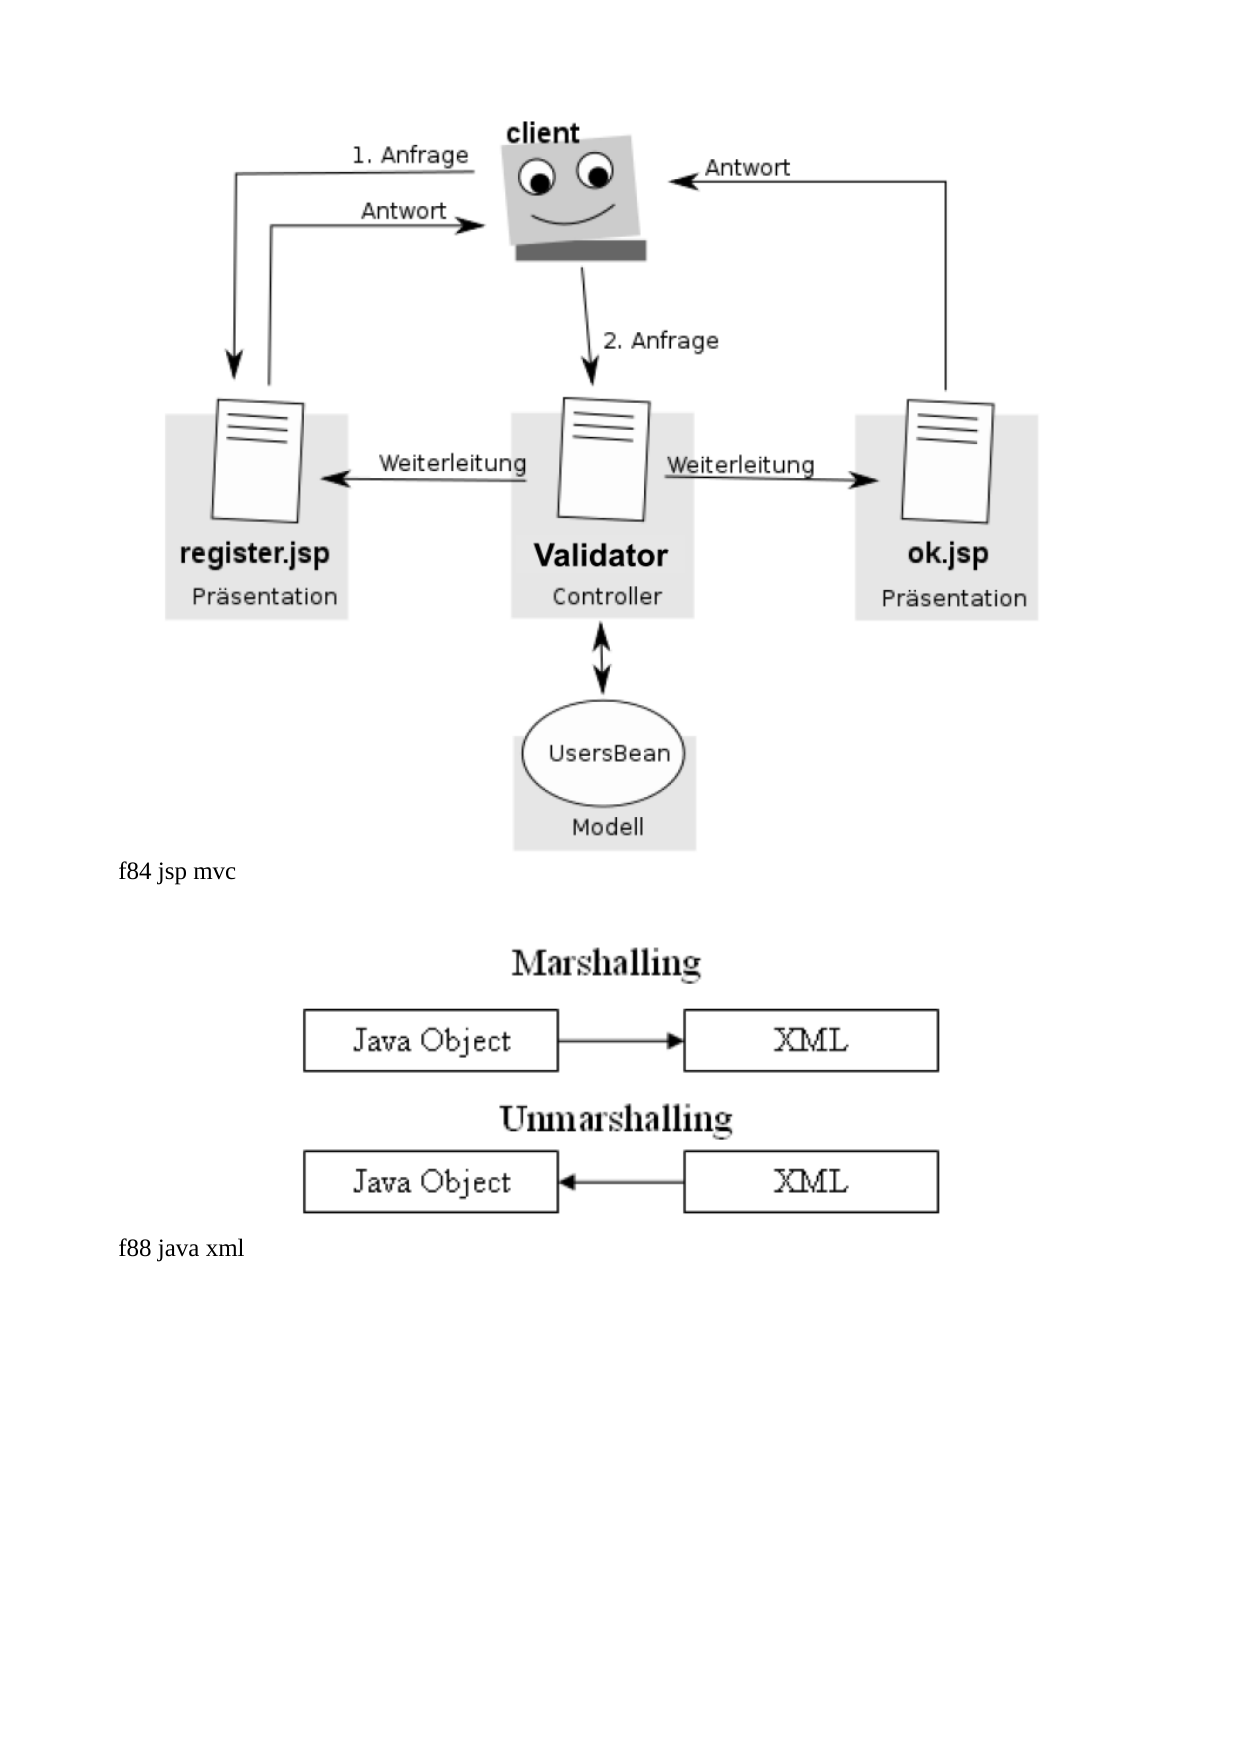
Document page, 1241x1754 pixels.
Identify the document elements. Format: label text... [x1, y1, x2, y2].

picture [118, 118, 1122, 856]
text f88 java xml [118, 913, 1122, 1262]
picture [288, 913, 952, 1233]
text f84 jsp mvc [118, 856, 1122, 885]
